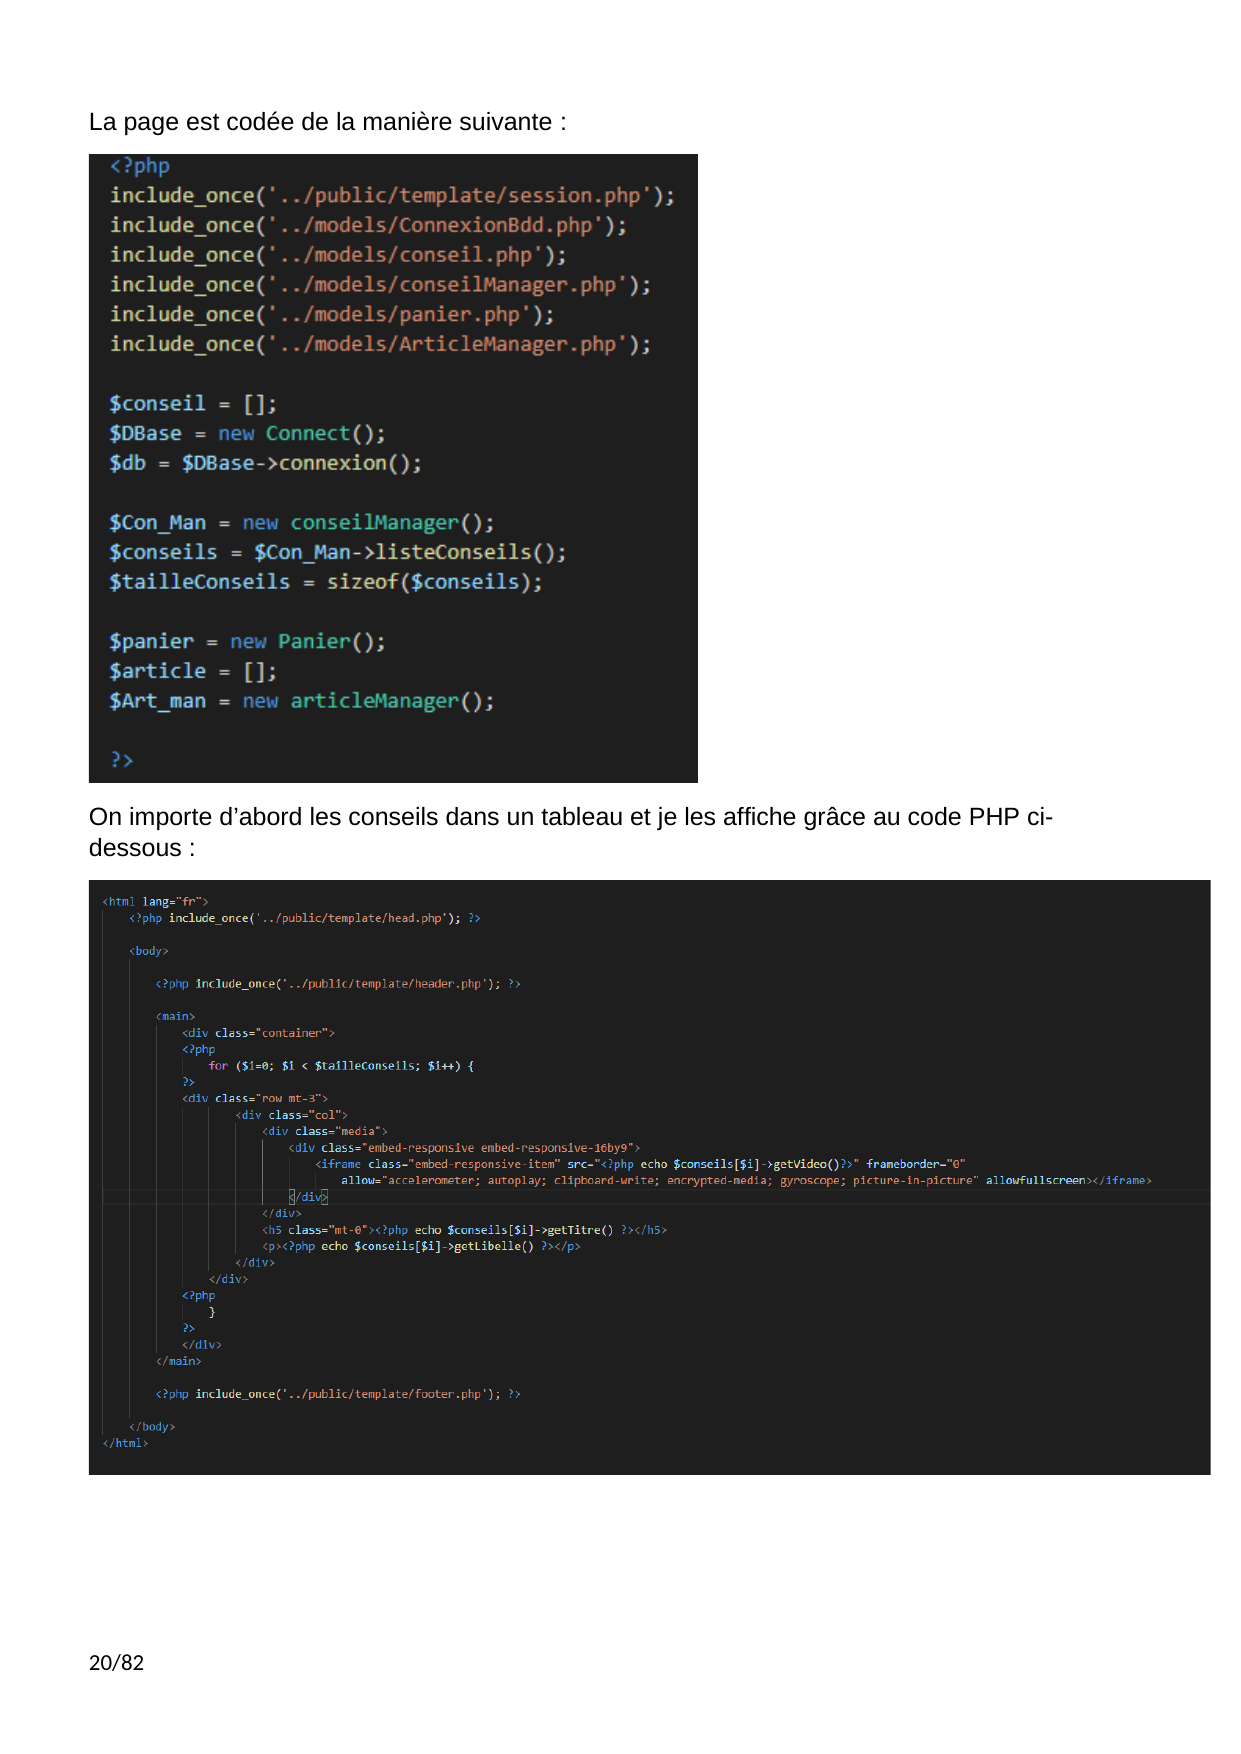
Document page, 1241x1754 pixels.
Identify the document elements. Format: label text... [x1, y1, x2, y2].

text La page est codée de la manière suivante : [89, 107, 1092, 136]
picture [88, 880, 1211, 1475]
text On importe d’abord les conseils dans un tableau et je les affiche grâce au code PHP ci-dessous : [89, 802, 1092, 861]
picture [88, 154, 698, 783]
